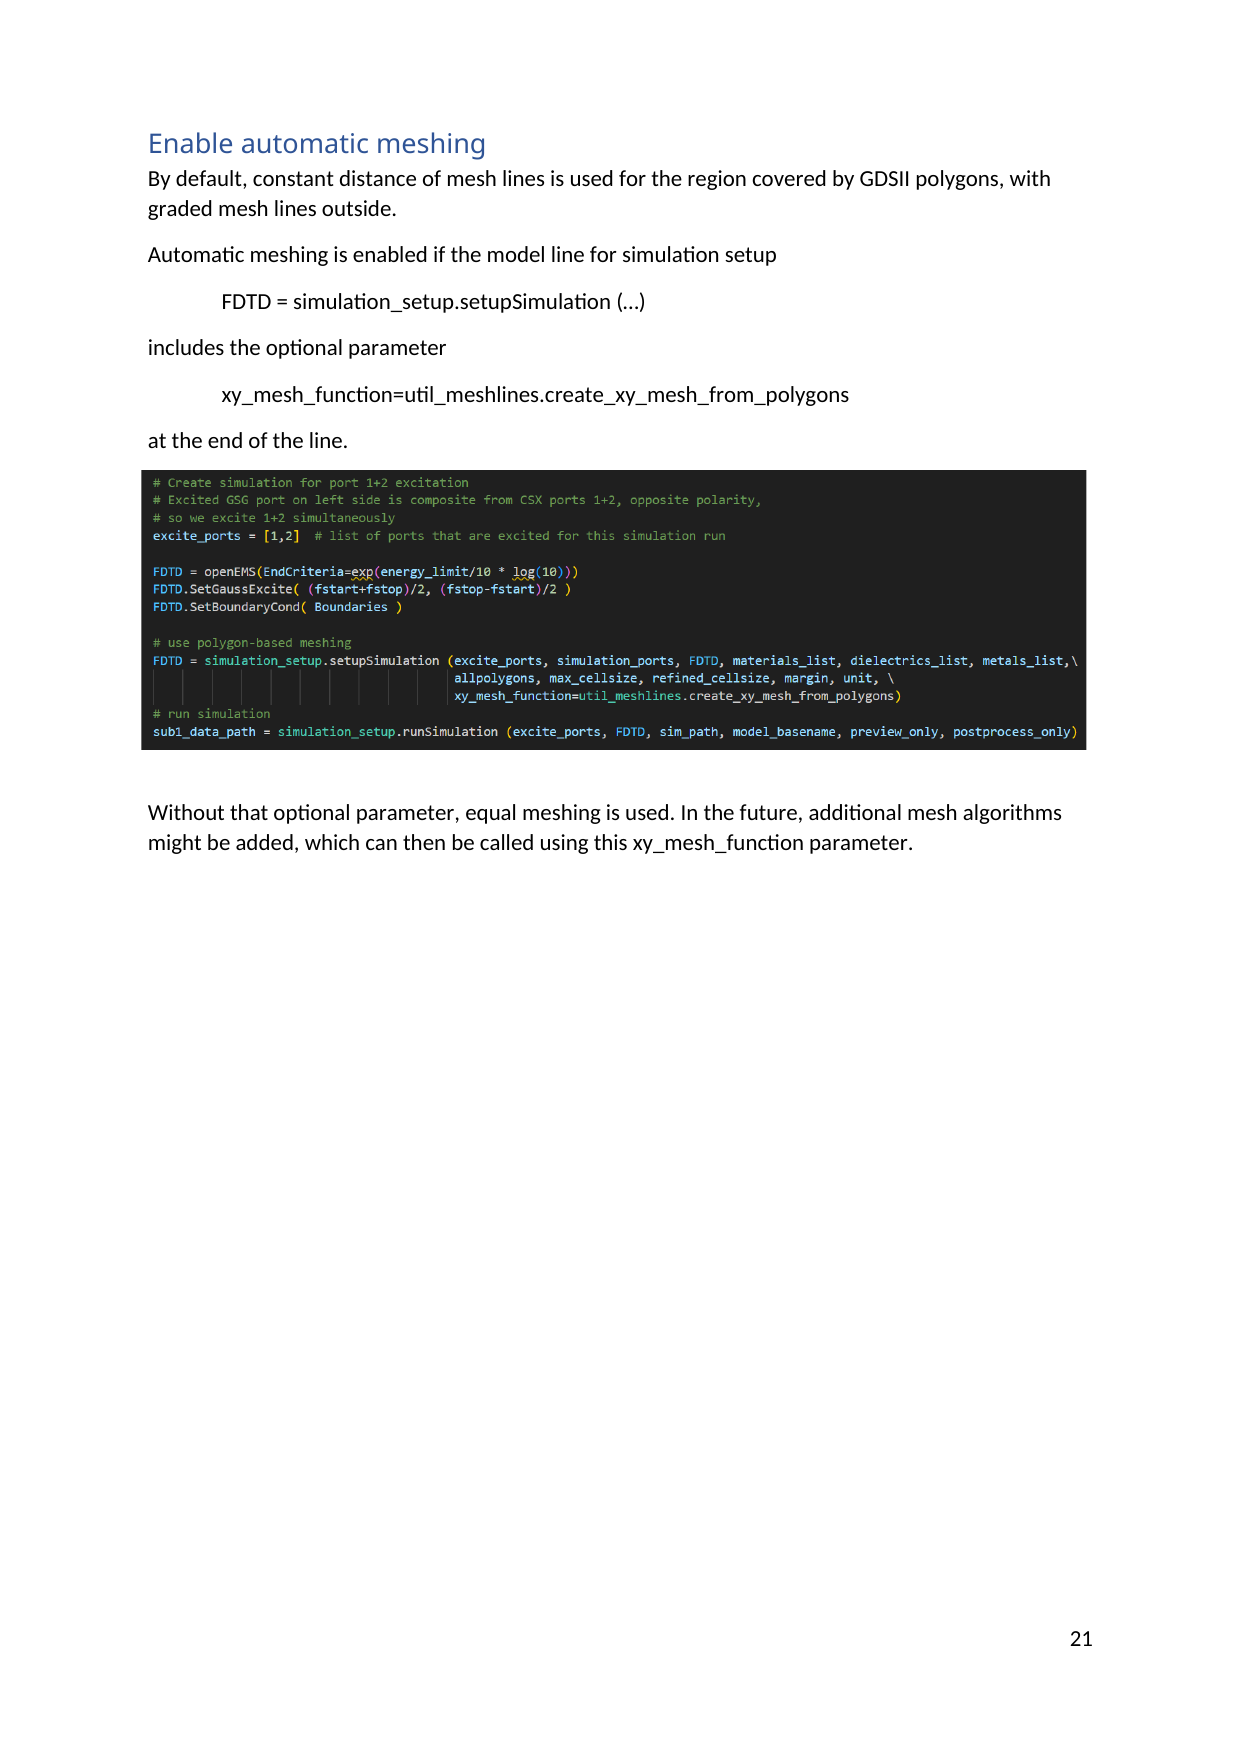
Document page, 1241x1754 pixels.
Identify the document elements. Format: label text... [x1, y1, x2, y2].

text includes the optional parameter [148, 333, 1093, 361]
text Automatic meshing is enabled if the model line for simulation setup [148, 240, 1093, 268]
text Without that optional parameter, equal meshing is used. In the future, additional mesh algorithms might be added, which can then be called using this xy_mesh_function parameter. [148, 798, 1093, 856]
text FDTD = simulation_setup.setupSimulation (…) [148, 287, 1093, 315]
picture [141, 470, 1087, 750]
text By default, constant distance of mesh lines is used for the region covered by GDSII polygons, with graded mesh lines outside. [148, 164, 1093, 222]
text xy_mesh_function=util_meshlines.create_xy_mesh_from_polygons [148, 380, 1093, 408]
subtitle Enable automatic meshing [148, 124, 1093, 161]
text at the end of the line. [148, 427, 1093, 454]
